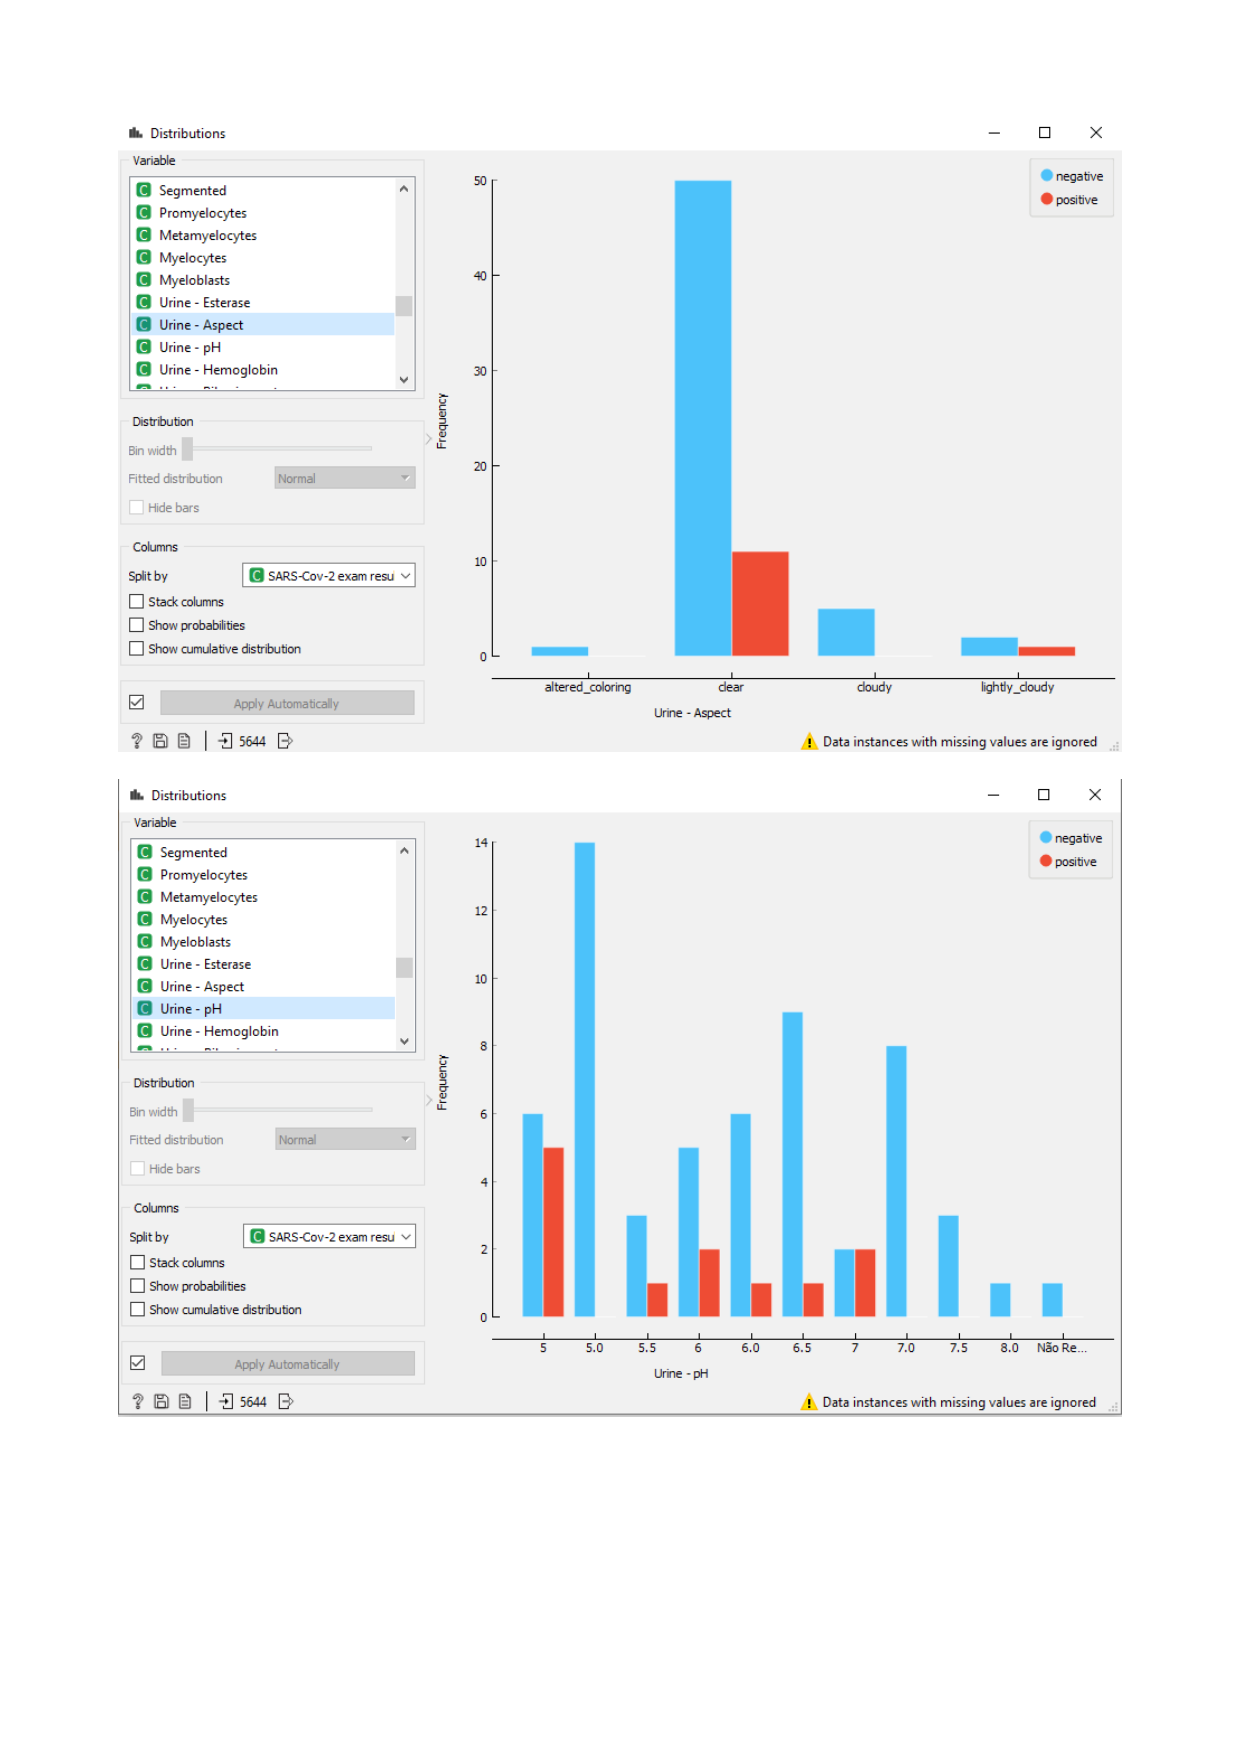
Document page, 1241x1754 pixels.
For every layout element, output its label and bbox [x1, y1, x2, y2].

picture [118, 779, 1122, 1417]
picture [118, 118, 1122, 752]
